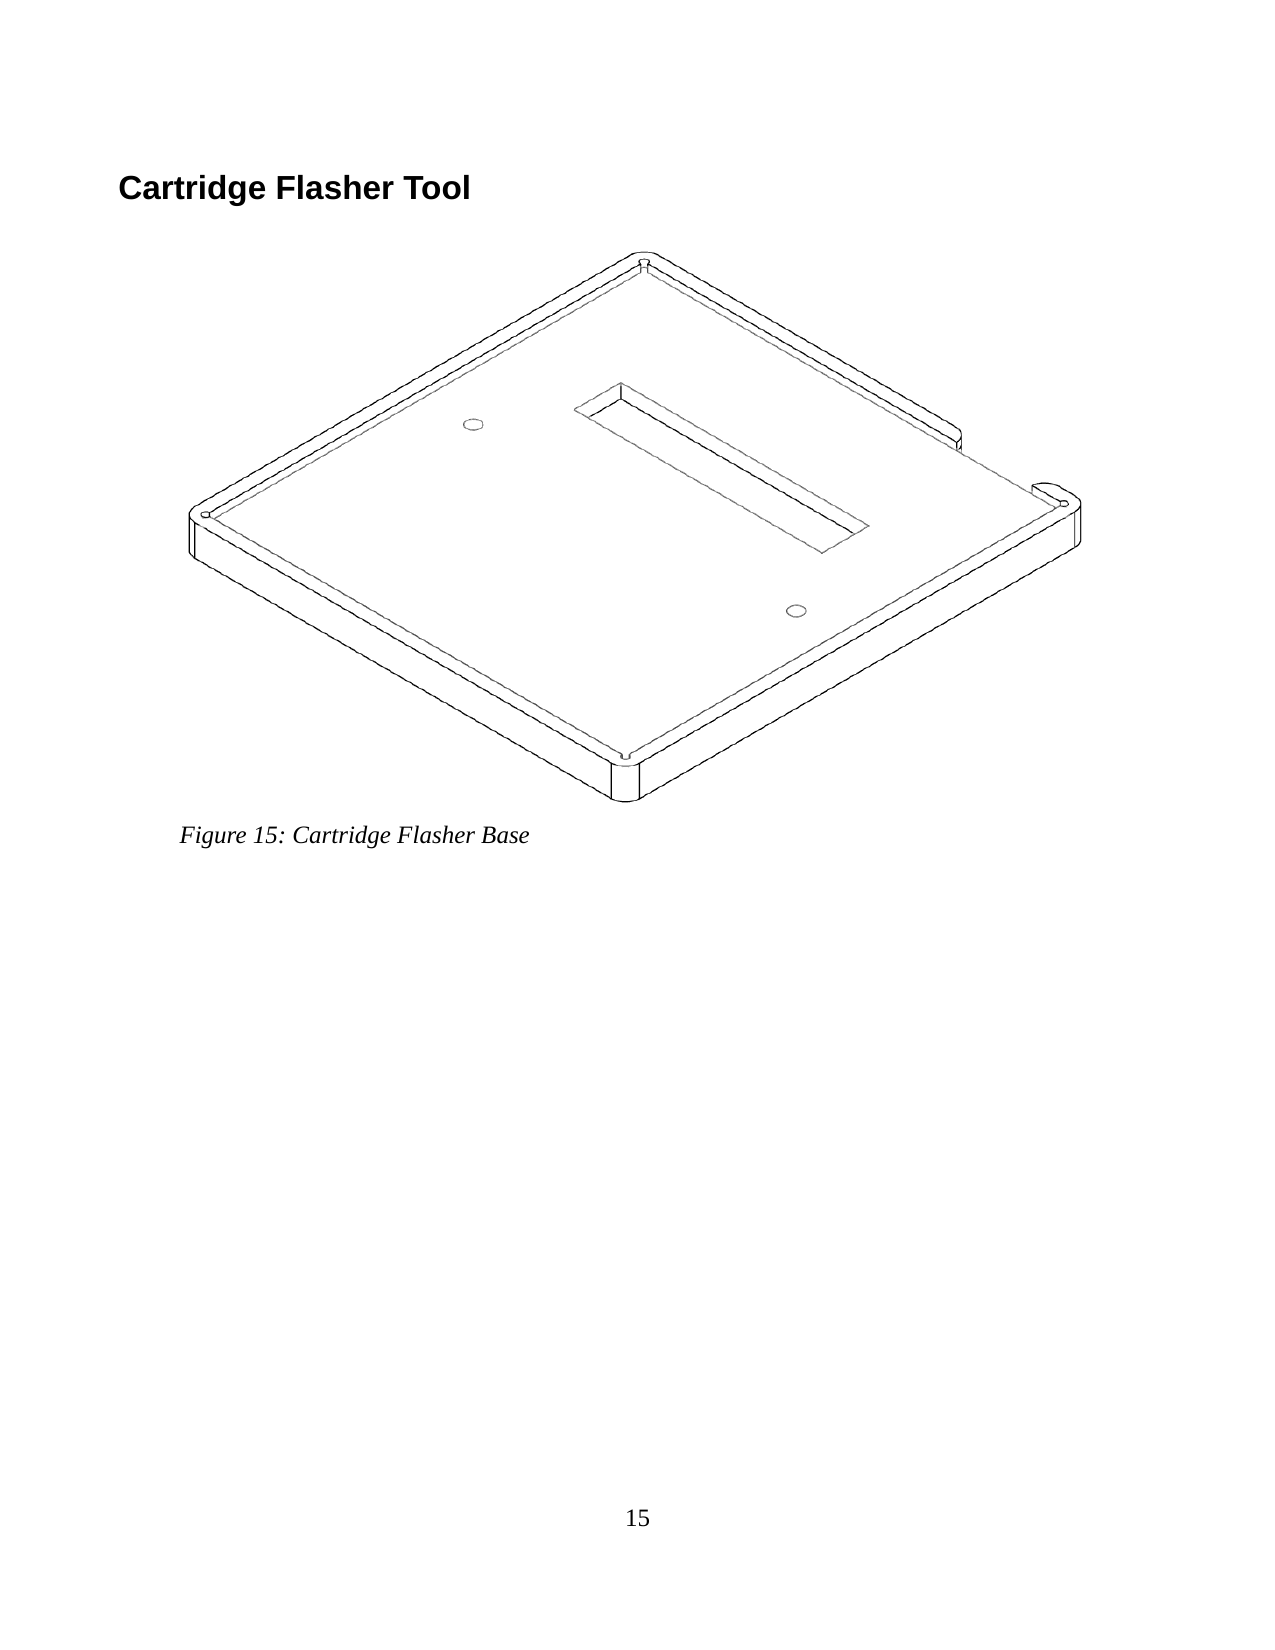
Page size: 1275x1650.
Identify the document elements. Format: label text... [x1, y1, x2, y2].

subtitle Cartridge Flasher Tool [118, 168, 1157, 206]
picture [179, 231, 1096, 808]
text Figure 15: Cartridge Flasher Base [179, 808, 1096, 849]
